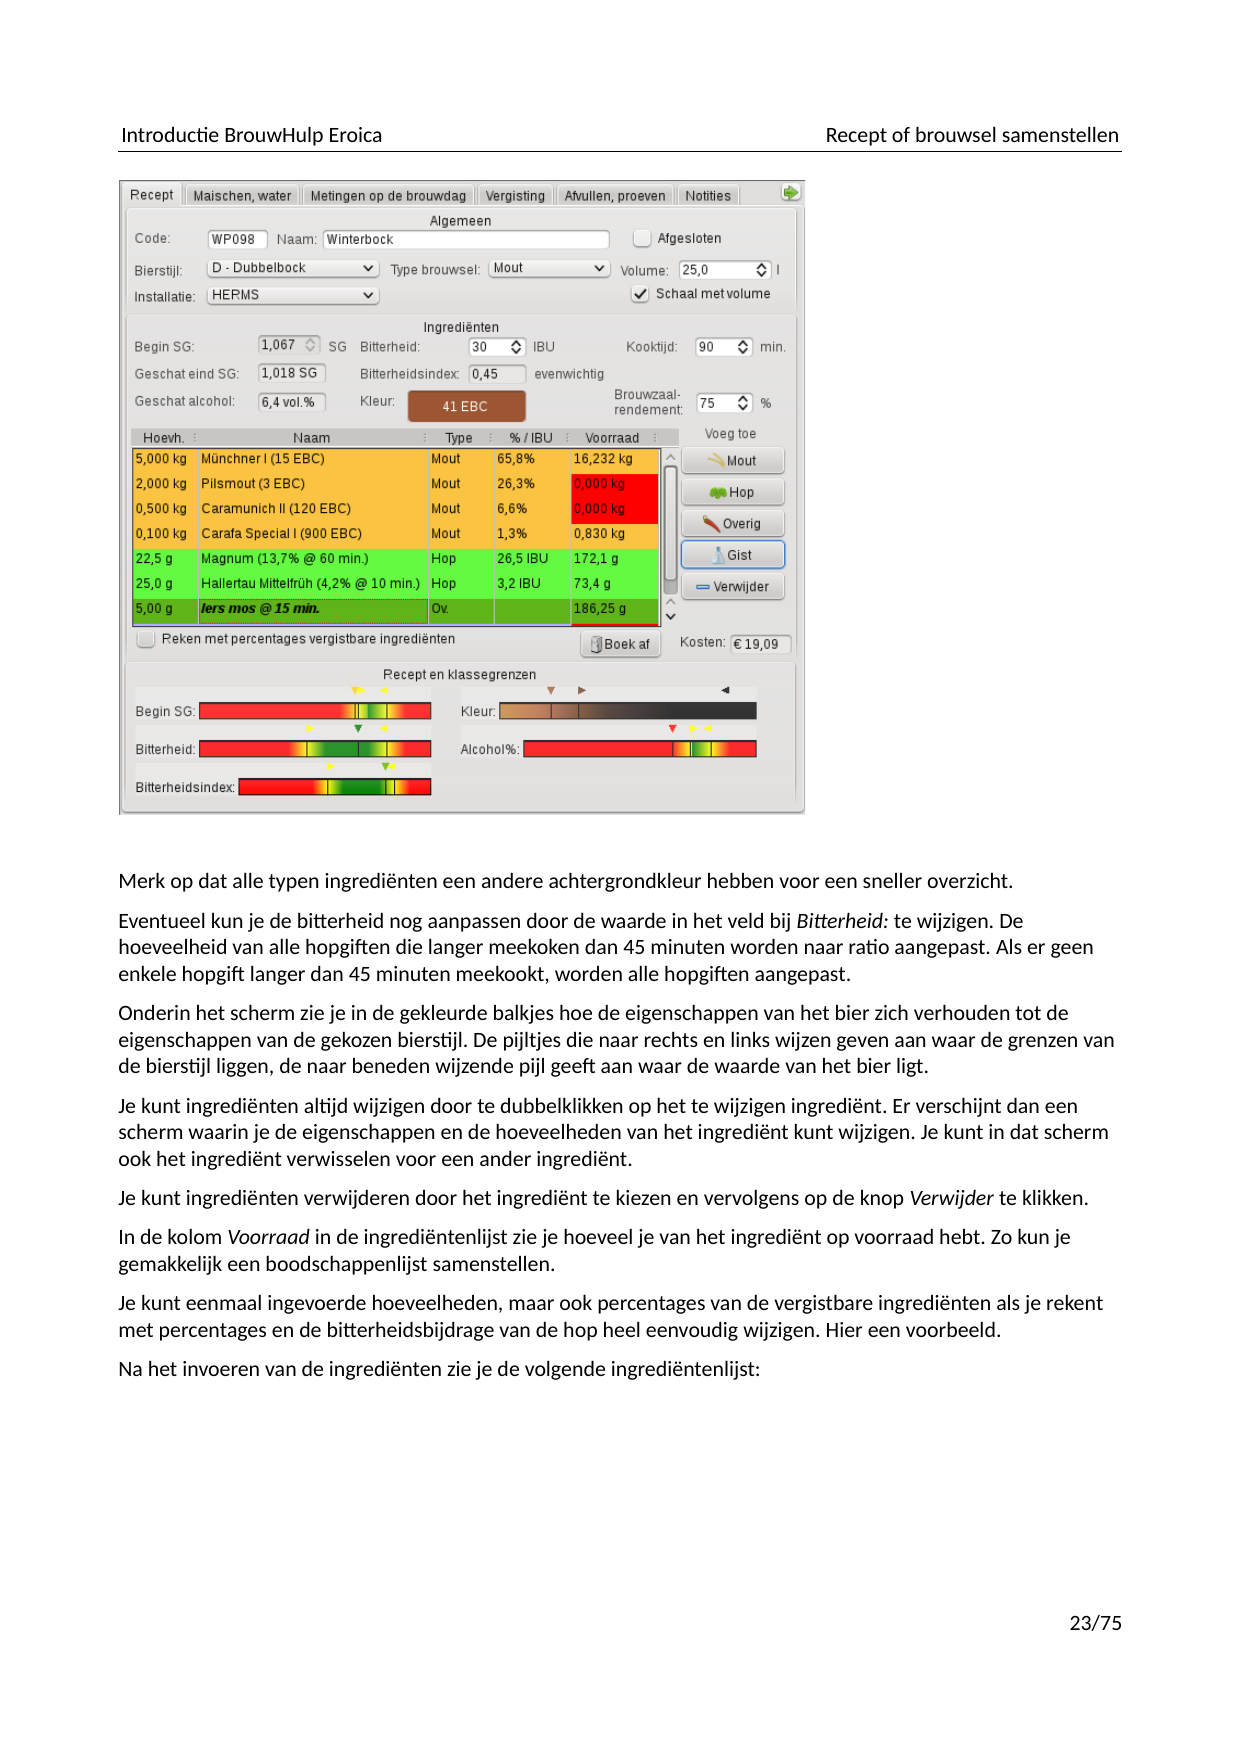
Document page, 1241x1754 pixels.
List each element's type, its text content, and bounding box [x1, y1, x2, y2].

text In de kolom Voorraad in de ingrediëntenlijst zie je hoeveel je van het ingrediënt op voorraad hebt. Zo kun je gemakkelijk een boodschappenlijst samenstellen. [118, 1223, 1122, 1277]
text Na het invoeren van de ingrediënten zie je de volgende ingrediëntenlijst: [118, 1355, 1122, 1382]
text Je kunt ingrediënten verwijderen door het ingrediënt te kiezen en vervolgens op de knop Verwijder te klikken. [118, 1184, 1122, 1211]
text Je kunt eenmaal ingevoerde hoeveelheden, maar ook percentages van de vergistbare ingrediënten als je rekent met percentages en de bitterheidsbijdrage van de hop heel eenvoudig wijzigen. Hier een voorbeeld. [118, 1289, 1122, 1343]
text Merk op dat alle typen ingrediënten een andere achtergrondkleur hebben voor een sneller overzicht. [118, 868, 1122, 894]
text Eventueel kun je de bitterheid nog aanpassen door de waarde in het veld bij Bitterheid: te wijzigen. De hoeveelheid van alle hopgiften die langer meekoken dan 45 minuten worden naar ratio aangepast. Als er geen enkele hopgift langer dan 45 minuten meekookt, worden alle hopgiften aangepast. [118, 907, 1122, 987]
text Onderin het scherm zie je in de gekleurde balkjes hoe de eigenschappen van het bier zich verhouden tot de eigenschappen van de gekozen bierstijl. De pijltjes die naar rechts en links wijzen geven aan waar de grenzen van de bierstijl liggen, de naar beneden wijzende pijl geeft aan waar de waarde van het bier ligt. [118, 999, 1122, 1079]
text Je kunt ingrediënten altijd wijzigen door te dubbelklikken op het te wijzigen ingrediënt. Er verschijnt dan een scherm waarin je de eigenschappen en de hoeveelheden van het ingrediënt kunt wijzigen. Je kunt in dat scherm ook het ingrediënt verwisselen voor een ander ingrediënt. [118, 1092, 1122, 1172]
picture [118, 180, 806, 816]
